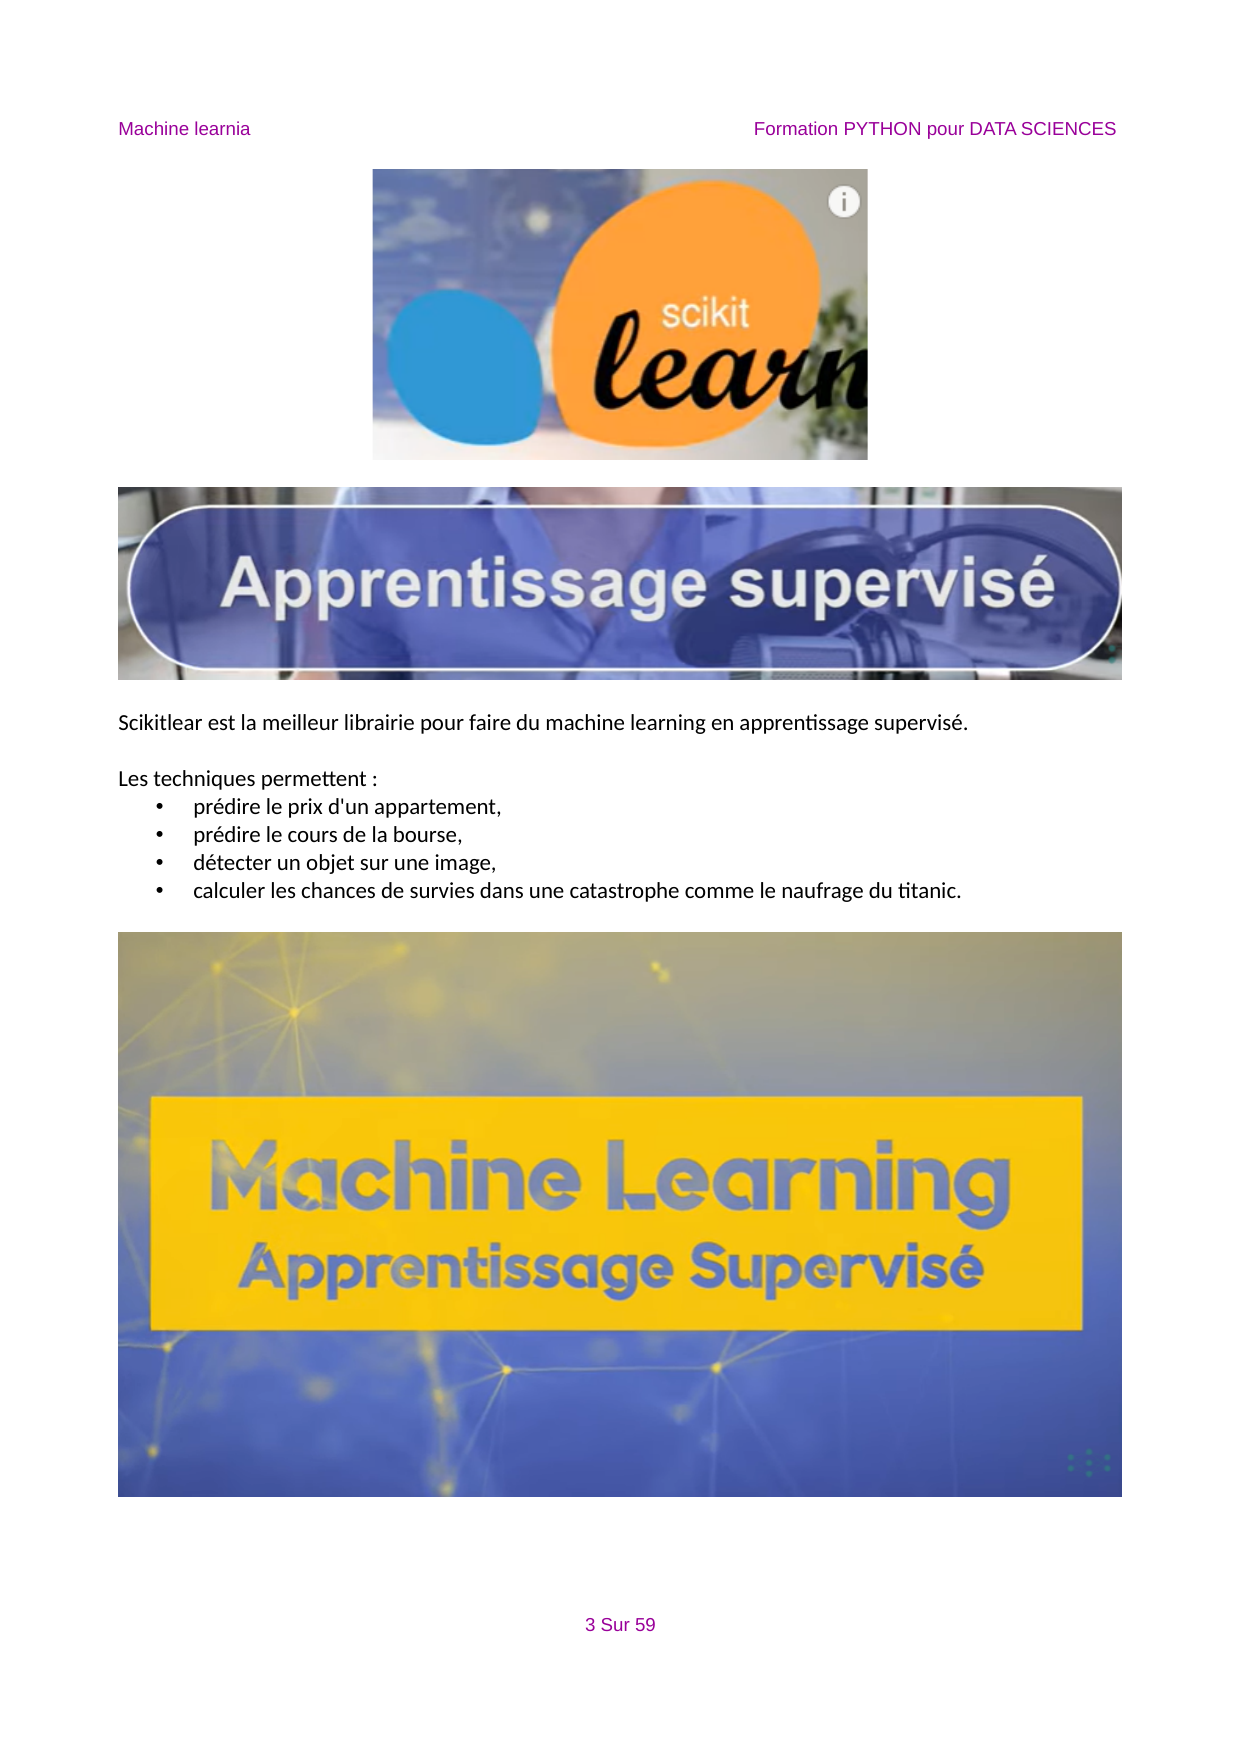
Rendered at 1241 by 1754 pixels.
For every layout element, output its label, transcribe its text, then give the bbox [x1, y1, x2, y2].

text Scikitlear est la meilleur librairie pour faire du machine learning en apprentissage supervisé. [118, 708, 1122, 736]
list prédire le cours de la bourse, [156, 820, 1122, 848]
list prédire le prix d'un appartement, [156, 792, 1122, 820]
picture [118, 487, 1122, 680]
list détecter un objet sur une image, [156, 848, 1122, 876]
list calculer les chances de survies dans une catastrophe comme le naufrage du titanic. [156, 876, 1122, 904]
picture [372, 169, 868, 460]
text Les techniques permettent : [118, 764, 1122, 792]
picture [118, 932, 1122, 1497]
